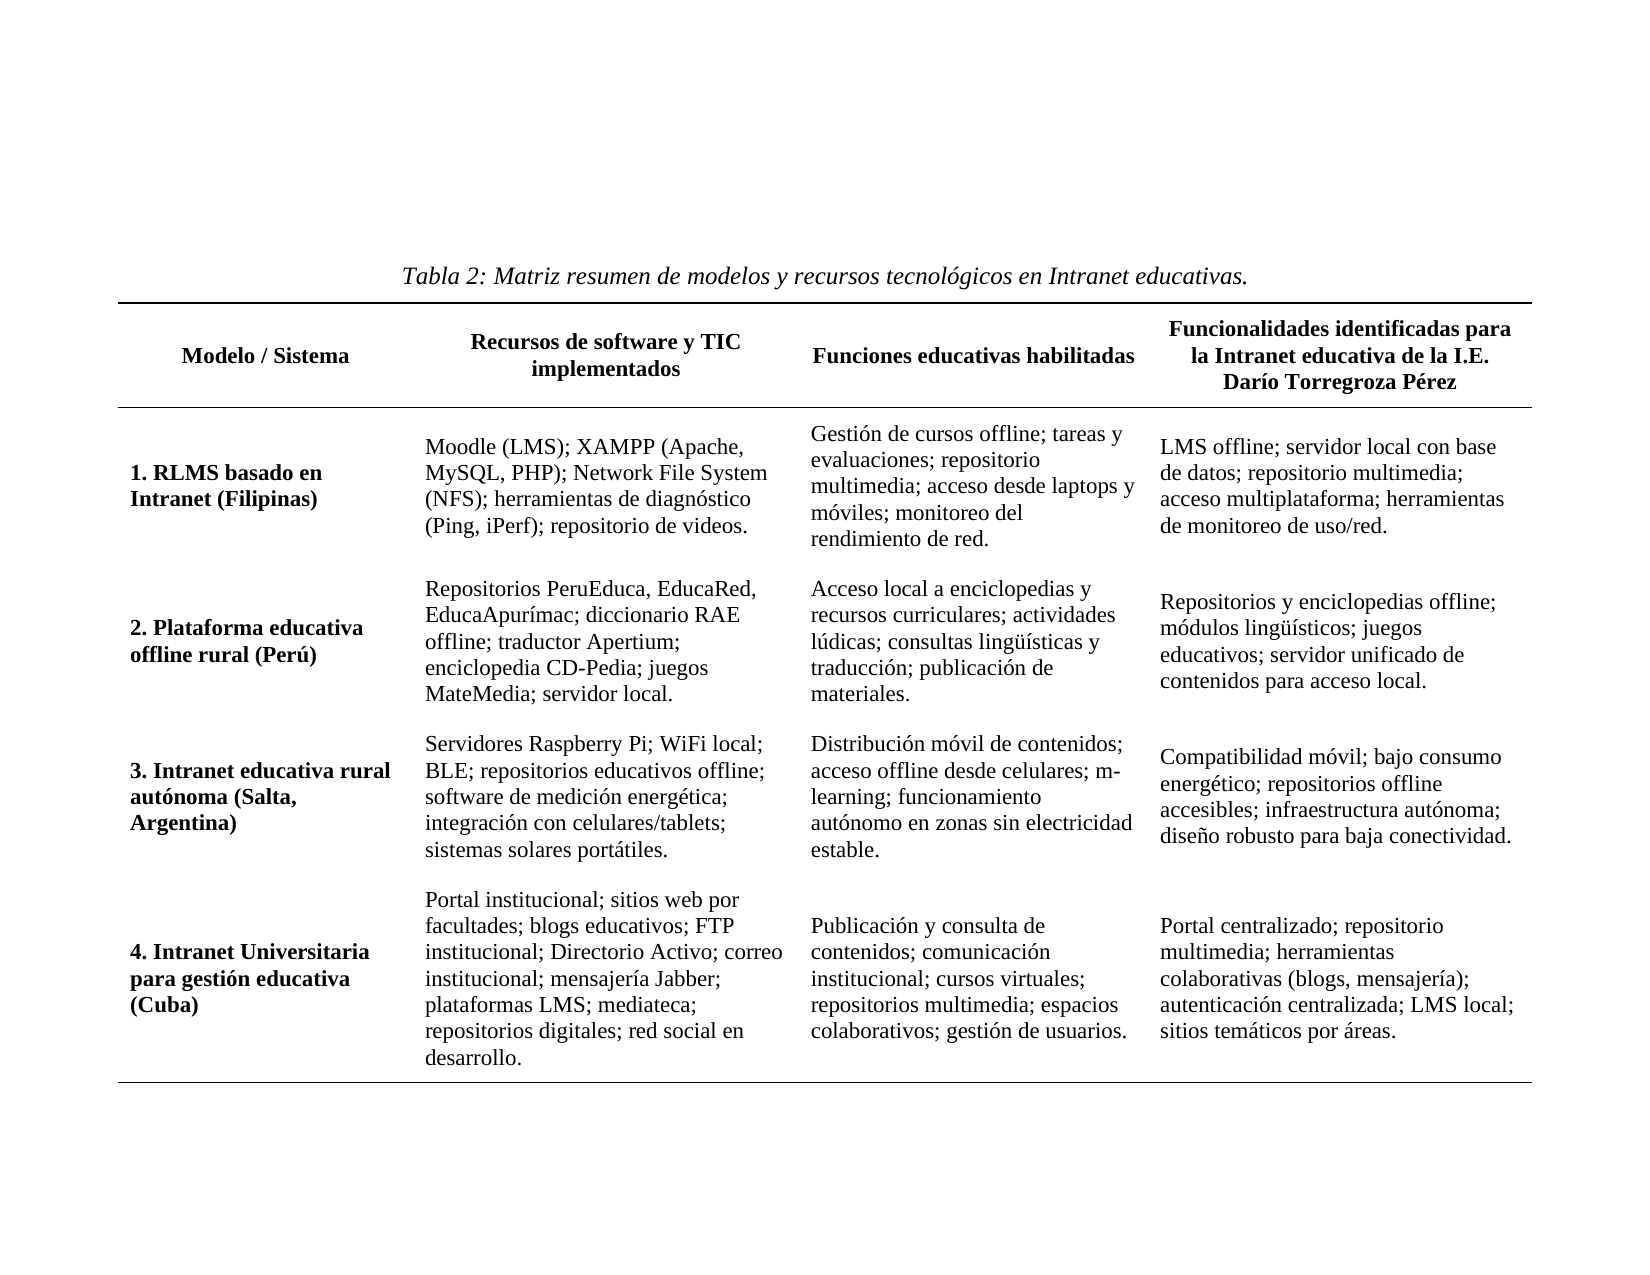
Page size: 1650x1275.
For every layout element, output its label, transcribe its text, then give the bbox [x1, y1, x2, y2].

table_cell Acceso local a enciclopedias y recursos curriculares; actividades lúdicas; consultas lingüísticas y traducción; publicación de materiales. [799, 563, 1148, 718]
table_cell Moodle (LMS); XAMPP (Apache, MySQL, PHP); Network File System (NFS); herramientas de diagnóstico (Ping, iPerf); repositorio de videos. [413, 408, 799, 563]
table_cell Repositorios y enciclopedias offline; módulos lingüísticos; juegos educativos; servidor unificado de contenidos para acceso local. [1148, 563, 1532, 718]
table_header Funcionalidades identificadas para la Intranet educativa de la I.E. Darío Torregroza Pérez [1148, 304, 1532, 406]
table_cell Distribución móvil de contenidos; acceso offline desde celulares; m-learning; funcionamiento autónomo en zonas sin electricidad estable. [799, 719, 1148, 874]
table_cell LMS offline; servidor local con base de datos; repositorio multimedia; acceso multiplataforma; herramientas de monitoreo de uso/red. [1148, 408, 1532, 563]
table_cell 2. Plataforma educativa offline rural (Perú) [118, 563, 413, 718]
table_cell Servidores Raspberry Pi; WiFi local; BLE; repositorios educativos offline; software de medición energética; integración con celulares/tablets; sistemas solares portátiles. [413, 719, 799, 874]
table_cell 3. Intranet educativa rural autónoma (Salta, Argentina) [118, 719, 413, 874]
table_cell Gestión de cursos offline; tareas y evaluaciones; repositorio multimedia; acceso desde laptops y móviles; monitoreo del rendimiento de red. [799, 408, 1148, 563]
text Tabla 2: Matriz resumen de modelos y recursos tecnológicos en Intranet educativas. [118, 261, 1532, 290]
table_cell Publicación y consulta de contenidos; comunicación institucional; cursos virtuales; repositorios multimedia; espacios colaborativos; gestión de usuarios. [799, 874, 1148, 1082]
table_cell Compatibilidad móvil; bajo consumo energético; repositorios offline accesibles; infraestructura autónoma; diseño robusto para baja conectividad. [1148, 719, 1532, 874]
table_cell 1. RLMS basado en Intranet (Filipinas) [118, 408, 413, 563]
table_cell 4. Intranet Universitaria para gestión educativa (Cuba) [118, 874, 413, 1082]
table_cell Repositorios PeruEduca, EducaRed, EducaApurímac; diccionario RAE offline; traductor Apertium; enciclopedia CD-Pedia; juegos MateMedia; servidor local. [413, 563, 799, 718]
table_header Funciones educativas habilitadas [799, 304, 1148, 406]
table_header Recursos de software y TIC implementados [413, 304, 799, 406]
table_cell Portal centralizado; repositorio multimedia; herramientas colaborativas (blogs, mensajería); autenticación centralizada; LMS local; sitios temáticos por áreas. [1148, 874, 1532, 1082]
table_cell Portal institucional; sitios web por facultades; blogs educativos; FTP institucional; Directorio Activo; correo institucional; mensajería Jabber; plataformas LMS; mediateca; repositorios digitales; red social en desarrollo. [413, 874, 799, 1082]
table_header Modelo / Sistema [118, 304, 413, 406]
